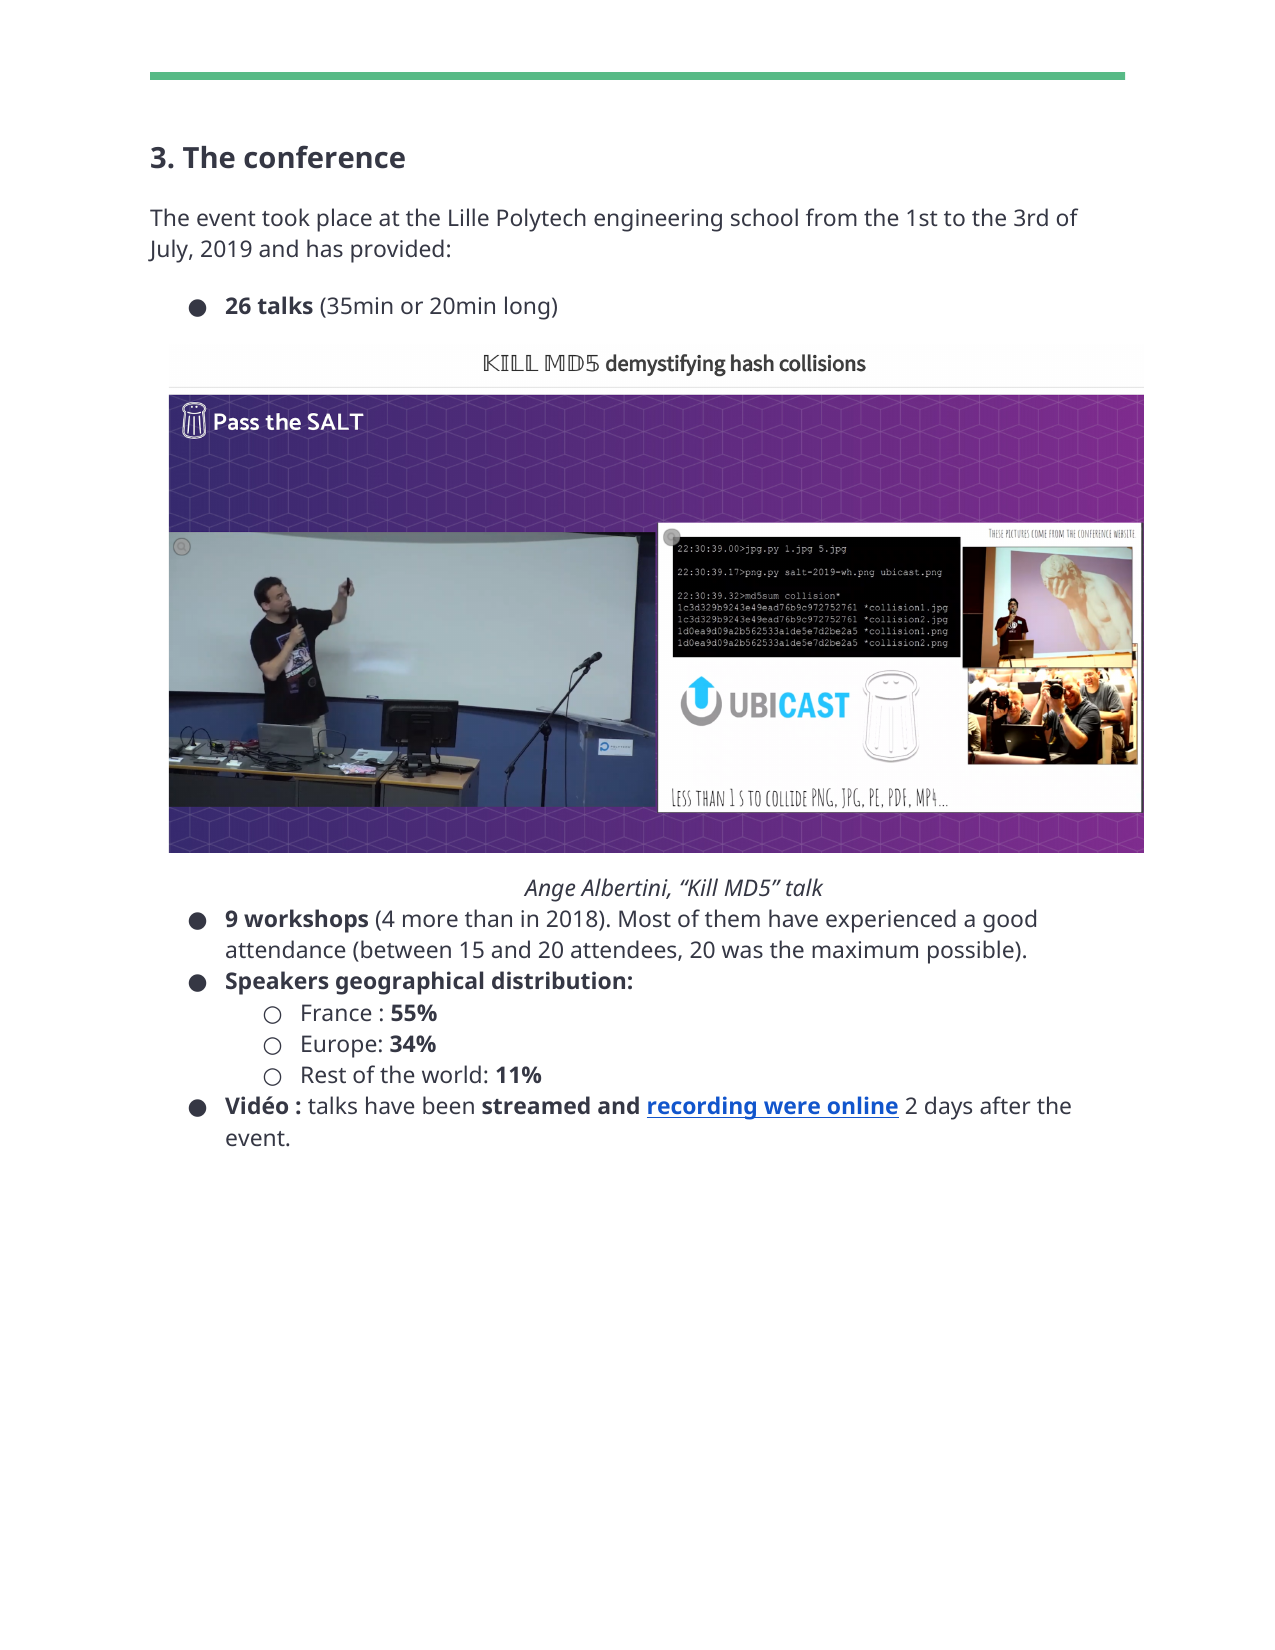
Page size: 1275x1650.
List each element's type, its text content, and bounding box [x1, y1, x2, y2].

picture [168, 344, 1144, 853]
list Rest of the world: 11% [262, 1059, 1125, 1090]
picture [150, 72, 1125, 80]
list Vidéo : talks have been streamed and recording were online 2 days after the event. [187, 1090, 1125, 1153]
list Speakers geographical distribution: [187, 965, 1125, 996]
list Europe: 34% [262, 1028, 1125, 1059]
list Ange Albertini, “Kill MD5” talk [187, 853, 1125, 903]
list 26 talks (35min or 20min long) [187, 290, 1125, 344]
list France : 55% [262, 996, 1125, 1028]
text The event took place at the Lille Polytech engineering school from the 1st to the 3rd of July, 2019 and has provided: [150, 202, 1125, 265]
subtitle 3. The conference [150, 137, 1125, 177]
list 9 workshops (4 more than in 2018). Most of them have experienced a good attendance (between 15 and 20 attendees, 20 was the maximum possible). [187, 903, 1125, 965]
